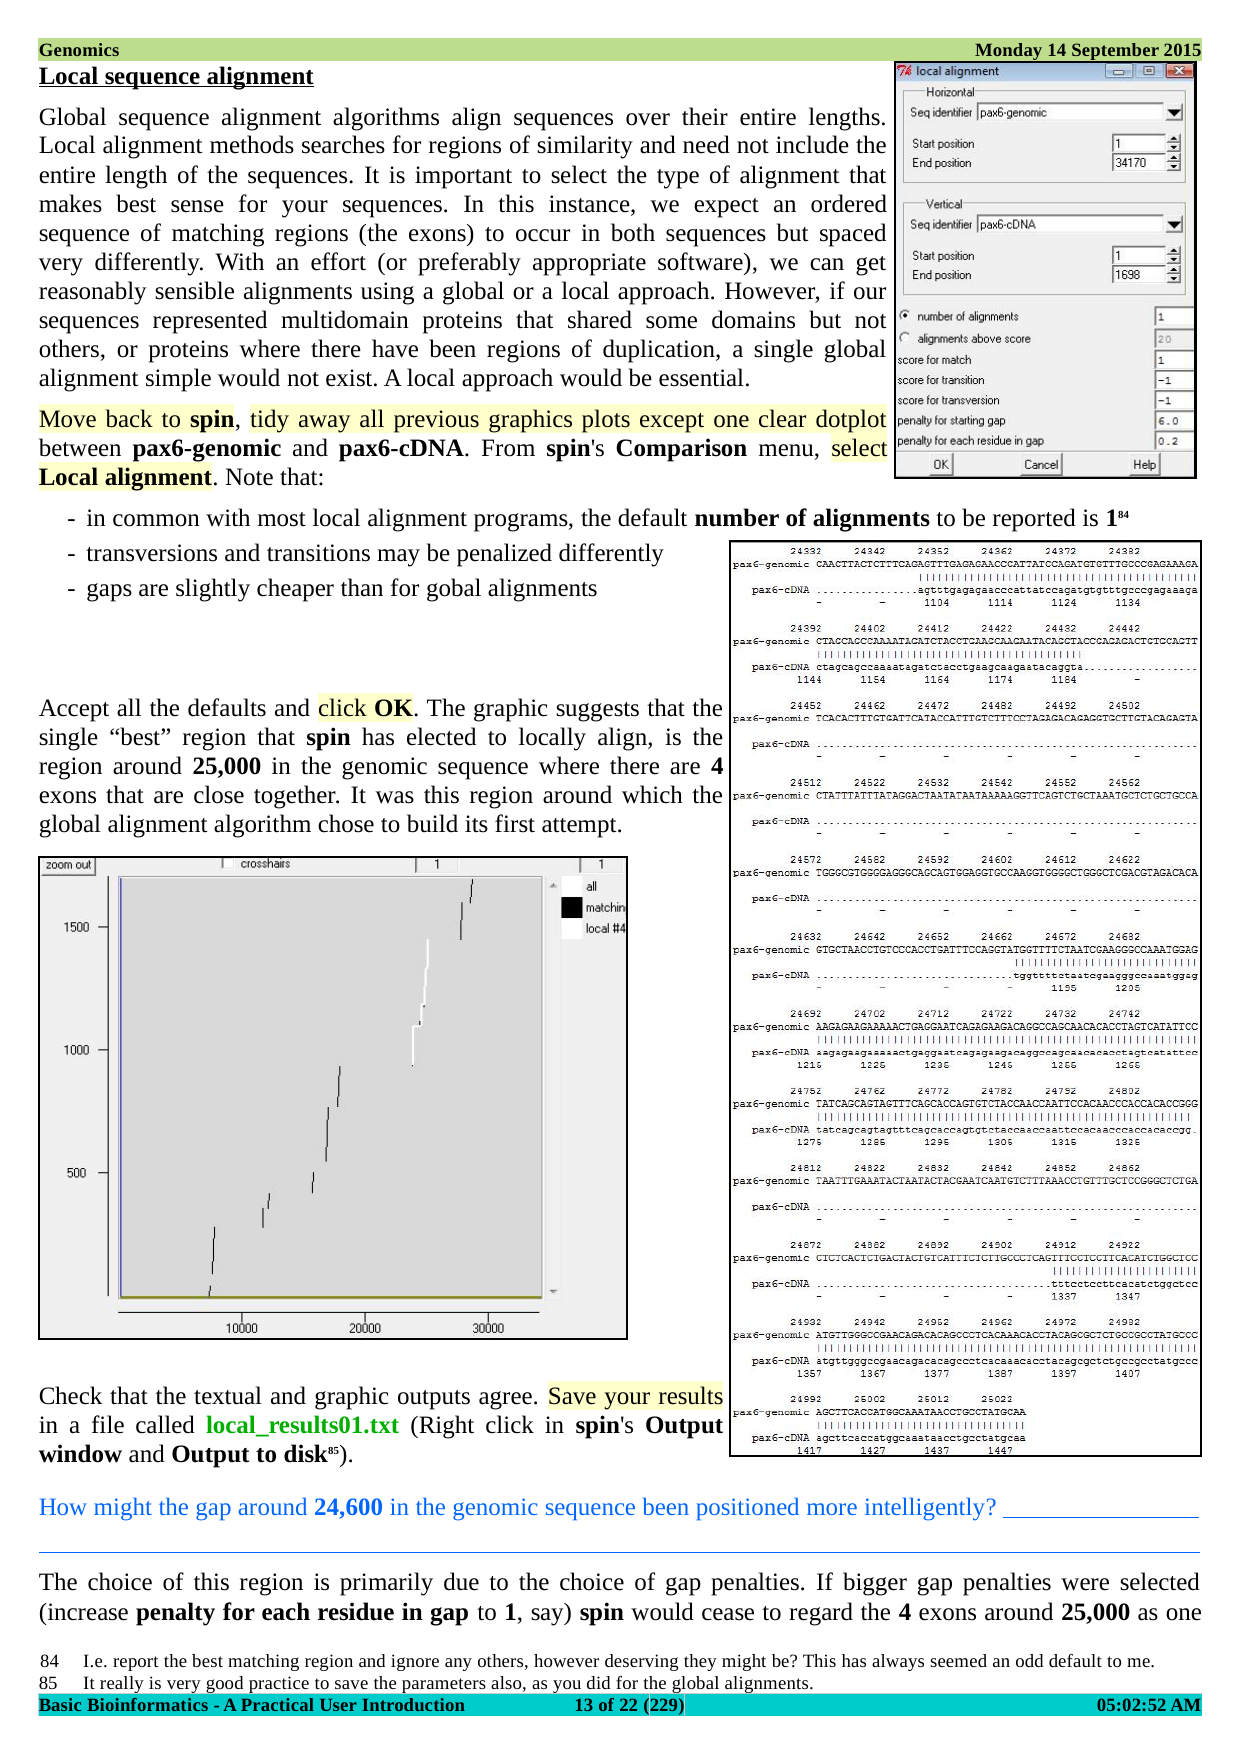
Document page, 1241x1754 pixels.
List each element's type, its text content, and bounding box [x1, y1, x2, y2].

text Check that the textual and graphic outputs agree. Save your results in a file called local_results01.txt (Right click in spin's Output window and Output to disk). [38, 1381, 1202, 1468]
text Move back to spin, tidy away all previous graphics plots except one clear dotplot between pax6-genomic and pax6-cDNA. From spin's Comparison menu, select Local alignment. Note that: [38, 404, 1202, 491]
picture [896, 63, 1194, 477]
text - gaps are slightly cheaper than for gobal alignments [67, 573, 729, 602]
text Global sequence alignment algorithms align sequences over their entire lengths. Local alignment methods searches for regions of similarity and need not include the entire length of the sequences. It is important to select the type of alignment that makes best sense for your sequences. In this instance, we expect an ordered sequence of matching regions (the exons) to occur in both sequences but spaced very differently. With an effort (or preferably appropriate software), we can get reasonably sensible alignments using a global or a local approach. However, if our sequences represented multidomain proteins that shared some domains but not others, or proteins where there have been regions of duplication, a single global alignment simple would not exist. A local approach would be essential. [38, 101, 894, 392]
text It really is very good practice to save the parameters also, as you did for the global alignments. [38, 1671, 1202, 1693]
text - in common with most local alignment programs, the default number of alignments to be reported is 1 [67, 503, 1202, 532]
picture [40, 858, 626, 1338]
text I.e. report the best matching region and ignore any others, however deserving they might be? This has always seemed an odd default to me. [40, 1649, 1202, 1671]
text The choice of this region is primarily due to the choice of gap penalties. If bigger gap penalties were selected (increase penalty for each residue in gap to 1, say) spin would cease to regard the 4 exons around 25,000 as one [38, 1567, 1202, 1625]
text - transversions and transitions may be penalized differently [67, 538, 1202, 567]
text How might the gap around 24,600 in the genomic sequence been positioned more intelligently? [38, 1491, 1202, 1521]
text Local sequence alignment [38, 61, 894, 89]
picture [731, 542, 1200, 1455]
text Accept all the defaults and click OK. The graphic suggests that the single “best” region that spin has elected to locally align, is the region around 25,000 in the genomic sequence where there are 4 exons that are close together. It was this region around which the global alignment algorithm chose to build its first attempt. [38, 693, 729, 838]
